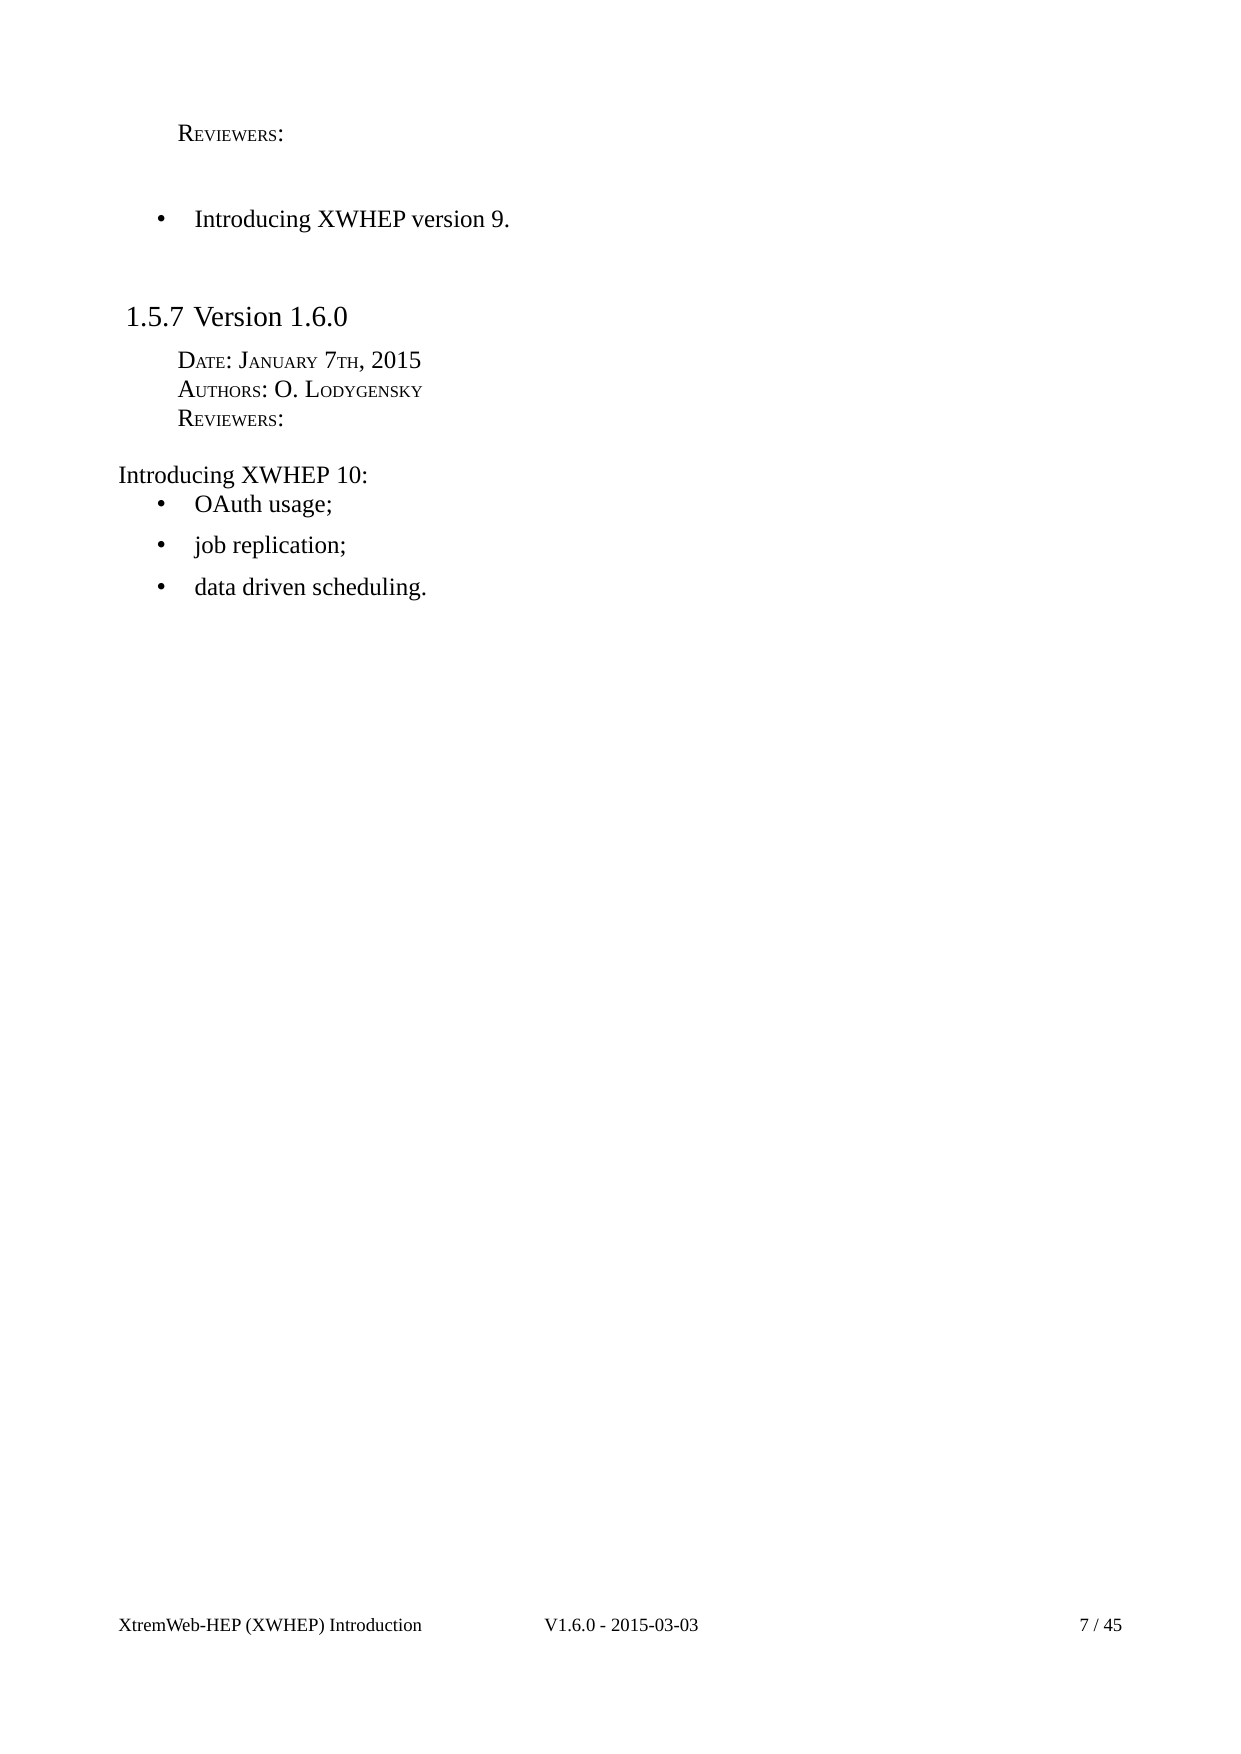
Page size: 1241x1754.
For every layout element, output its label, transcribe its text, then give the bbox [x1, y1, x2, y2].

text Authors: O. Lodygensky [177, 374, 1122, 403]
text Reviewers: [177, 403, 1122, 432]
list Introducing XWHEP version 9. [157, 204, 1122, 233]
text Date: January 7th, 2015 [177, 345, 1122, 374]
text Introducing XWHEP 10: [118, 460, 1122, 489]
text Reviewers: [177, 118, 1122, 147]
list job replication; [157, 530, 1122, 559]
list data driven scheduling. [157, 572, 1122, 600]
list OAuth usage; [157, 489, 1122, 518]
subtitle Version 1.6.0 [118, 299, 1122, 333]
